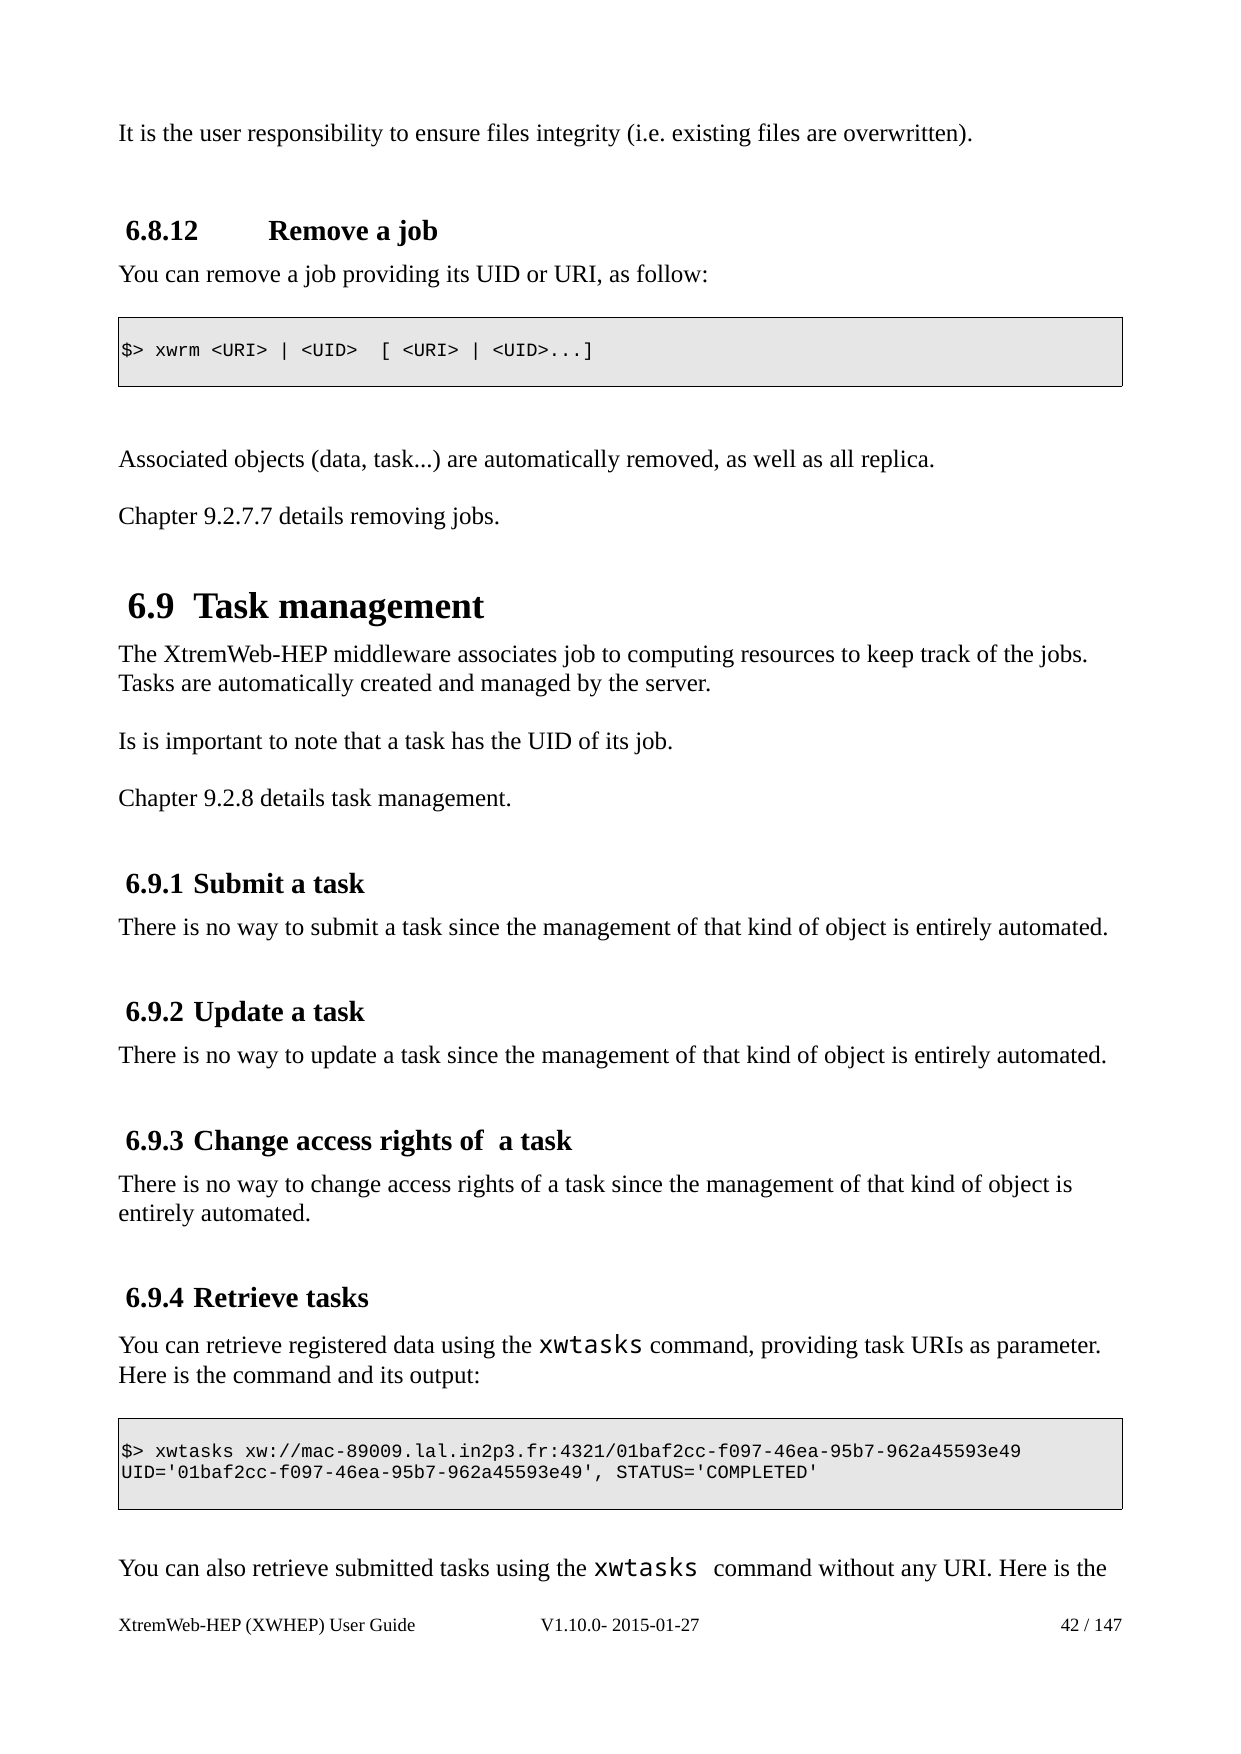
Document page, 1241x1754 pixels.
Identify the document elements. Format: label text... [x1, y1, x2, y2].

text You can remove a job providing its UID or URI, as follow: [118, 259, 1122, 288]
subtitle Change access rights of a task [118, 1123, 1122, 1156]
subtitle Submit a task [118, 866, 1122, 899]
text You can retrieve registered data using the xwtasks command, providing task URIs as parameter. Here is the command and its output: [118, 1326, 1122, 1389]
text Chapter 9.2.8 details task management. [118, 783, 1122, 812]
text $> xwtasks xw://mac-89009.lal.in2p3.fr:4321/01baf2cc-f097-46ea-95b7-962a45593e49 [119, 1439, 1122, 1460]
text There is no way to update a task since the management of that kind of object is entirely automated. [118, 1040, 1122, 1069]
subtitle Task management [118, 584, 1122, 627]
subtitle Remove a job [118, 213, 1122, 247]
text There is no way to submit a task since the management of that kind of object is entirely automated. [118, 912, 1122, 941]
text It is the user responsibility to ensure files integrity (i.e. existing files are overwritten). [118, 118, 1122, 147]
subtitle Update a task [118, 994, 1122, 1028]
subtitle Retrieve tasks [118, 1280, 1122, 1314]
text There is no way to change access rights of a task since the management of that kind of object is entirely automated. [118, 1169, 1122, 1226]
text Is is important to note that a task has the UID of its job. [118, 726, 1122, 754]
text $> xwrm <URI> | <UID> [ <URI> | <UID>...] [119, 338, 1122, 359]
text Chapter 9.2.7.7 details removing jobs. [118, 501, 1122, 530]
text The XtremWeb-HEP middleware associates job to computing resources to keep track of the jobs. Tasks are automatically created and managed by the server. [118, 639, 1122, 697]
text Associated objects (data, task...) are automatically removed, as well as all replica. [118, 444, 1122, 473]
text UID='01baf2cc-f097-46ea-95b7-962a45593e49', STATUS='COMPLETED' [119, 1460, 1122, 1482]
text You can also retrieve submitted tasks using the xwtasks command without any URI. Here is the [118, 1550, 1122, 1584]
